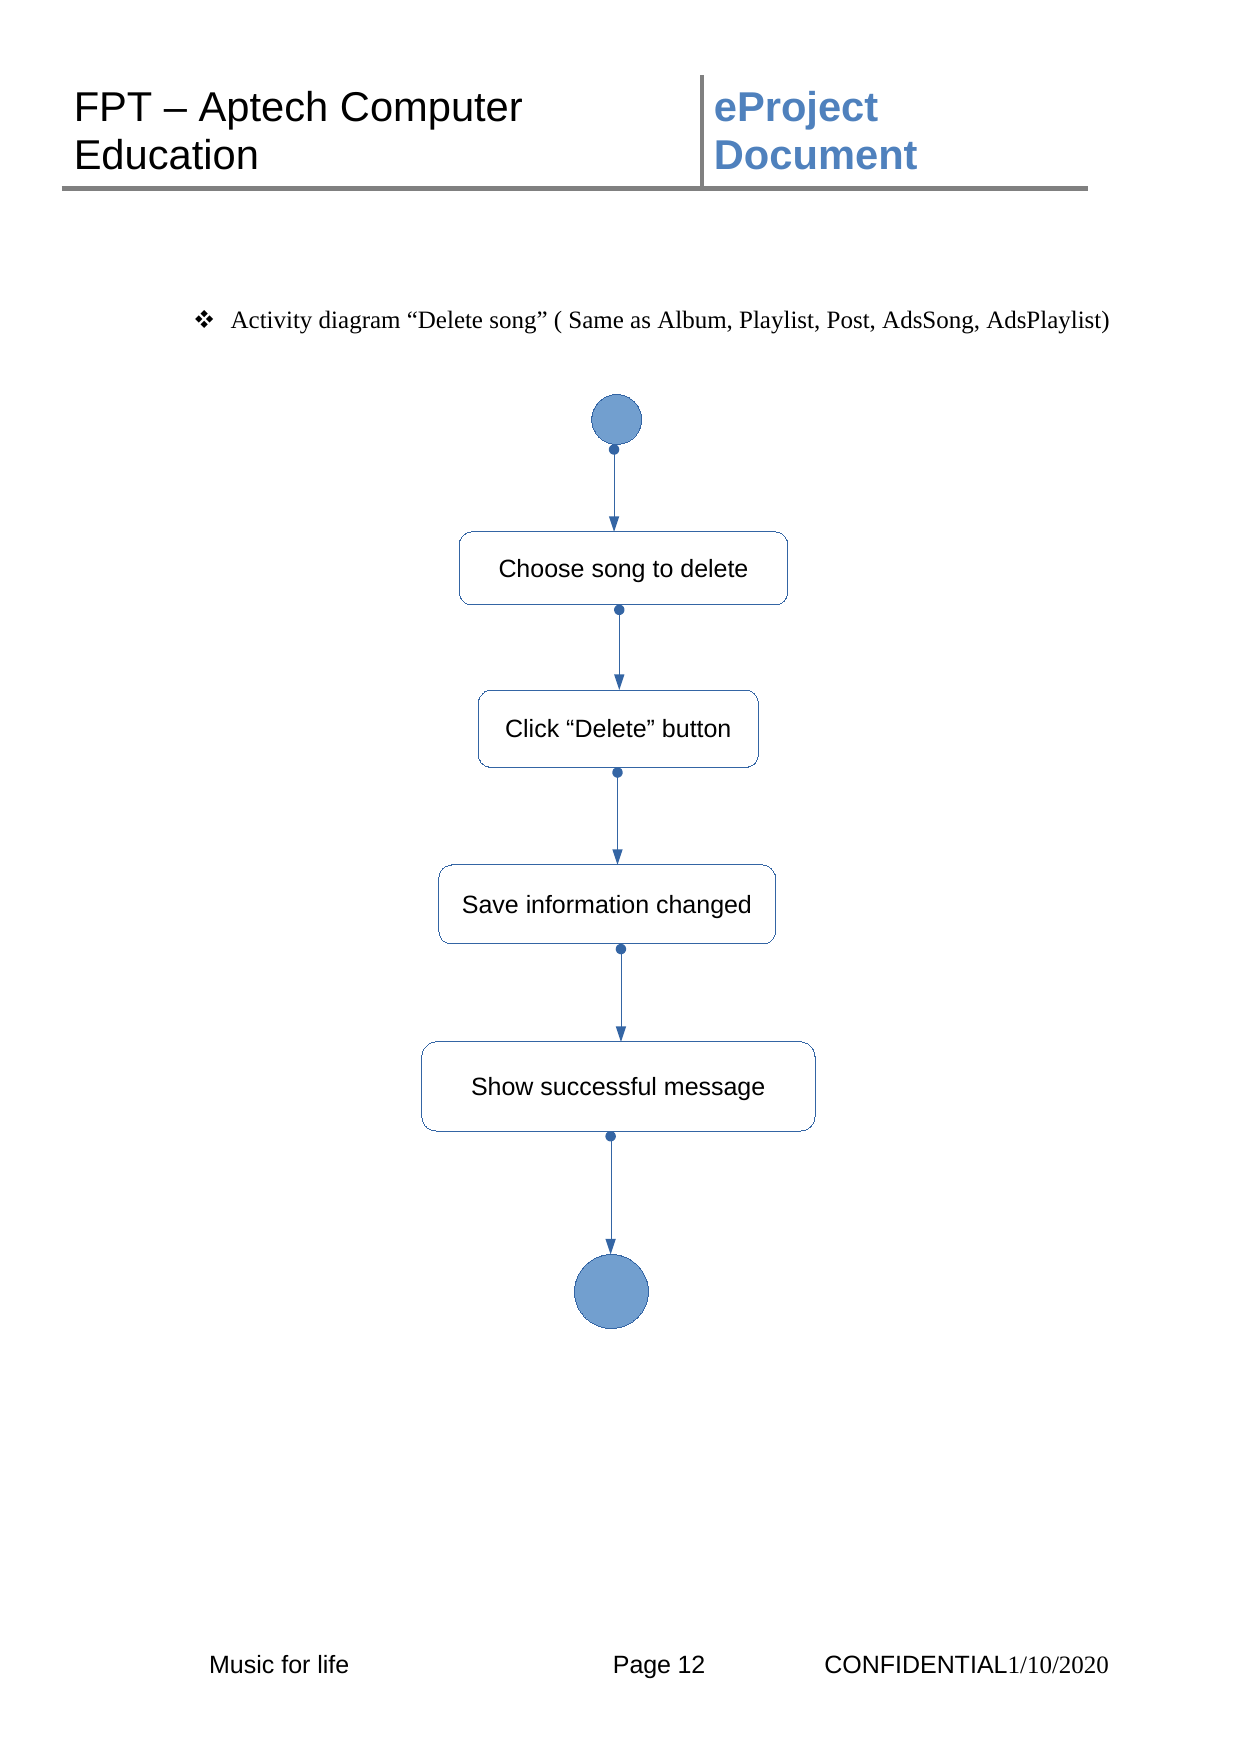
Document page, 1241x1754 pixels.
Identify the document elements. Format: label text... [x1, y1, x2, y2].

list Activity diagram “Delete song” ( Same as Album, Playlist, Post, AdsSong, AdsPlaylist) [193, 306, 1172, 334]
